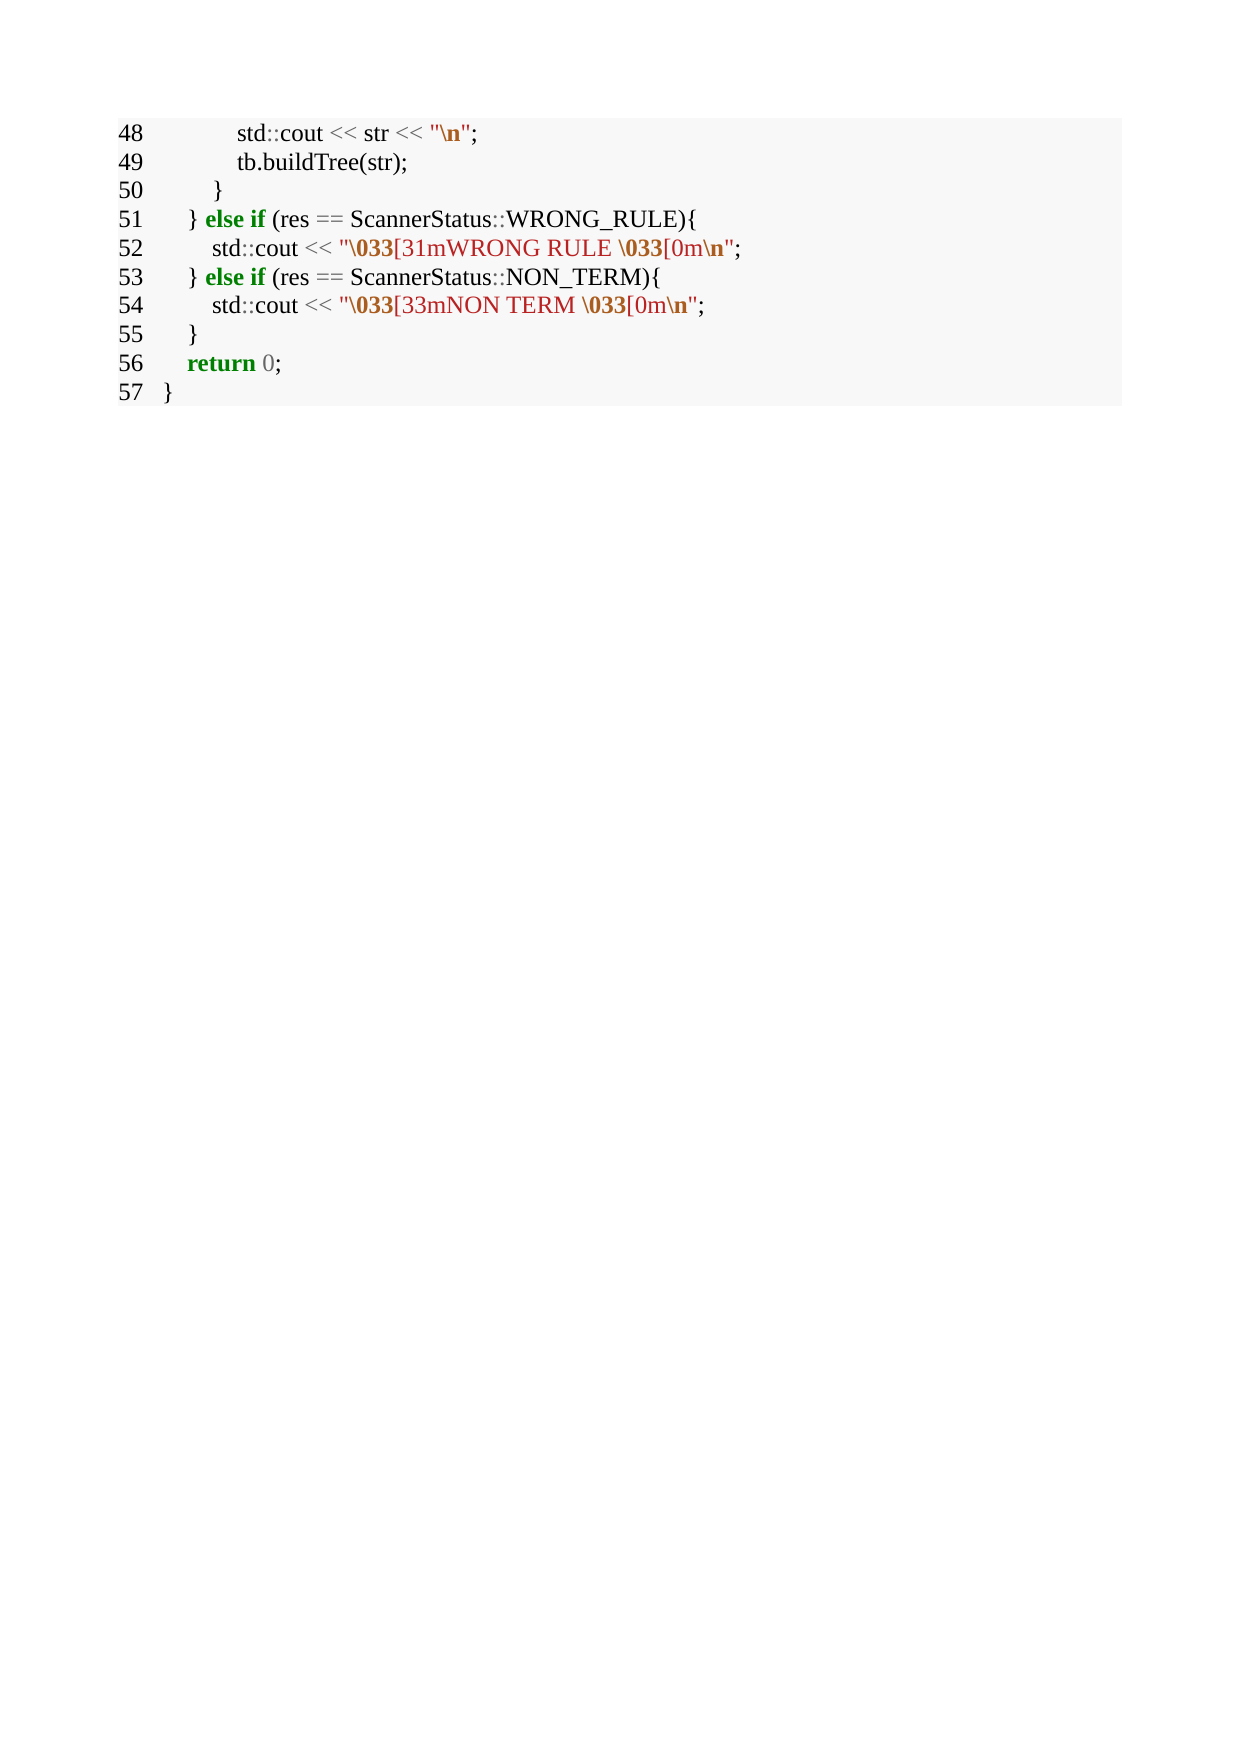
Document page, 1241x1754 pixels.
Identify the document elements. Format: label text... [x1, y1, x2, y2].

text 55 } [118, 319, 1122, 348]
text 51 } else if (res == ScannerStatus::WRONG_RULE){ [118, 204, 1122, 233]
text 50 } [118, 176, 1122, 204]
text 53 } else if (res == ScannerStatus::NON_TERM){ [118, 262, 1122, 291]
text 54 std::cout << "\033[33mNON TERM \033[0m\n"; [118, 291, 1122, 319]
text 57 } [118, 377, 1122, 406]
text 49 tb.buildTree(str); [118, 147, 1122, 176]
text 52 std::cout << "\033[31mWRONG RULE \033[0m\n"; [118, 233, 1122, 262]
text 56 return 0; [118, 348, 1122, 377]
text 48 std::cout << str << "\n"; [118, 118, 1122, 147]
